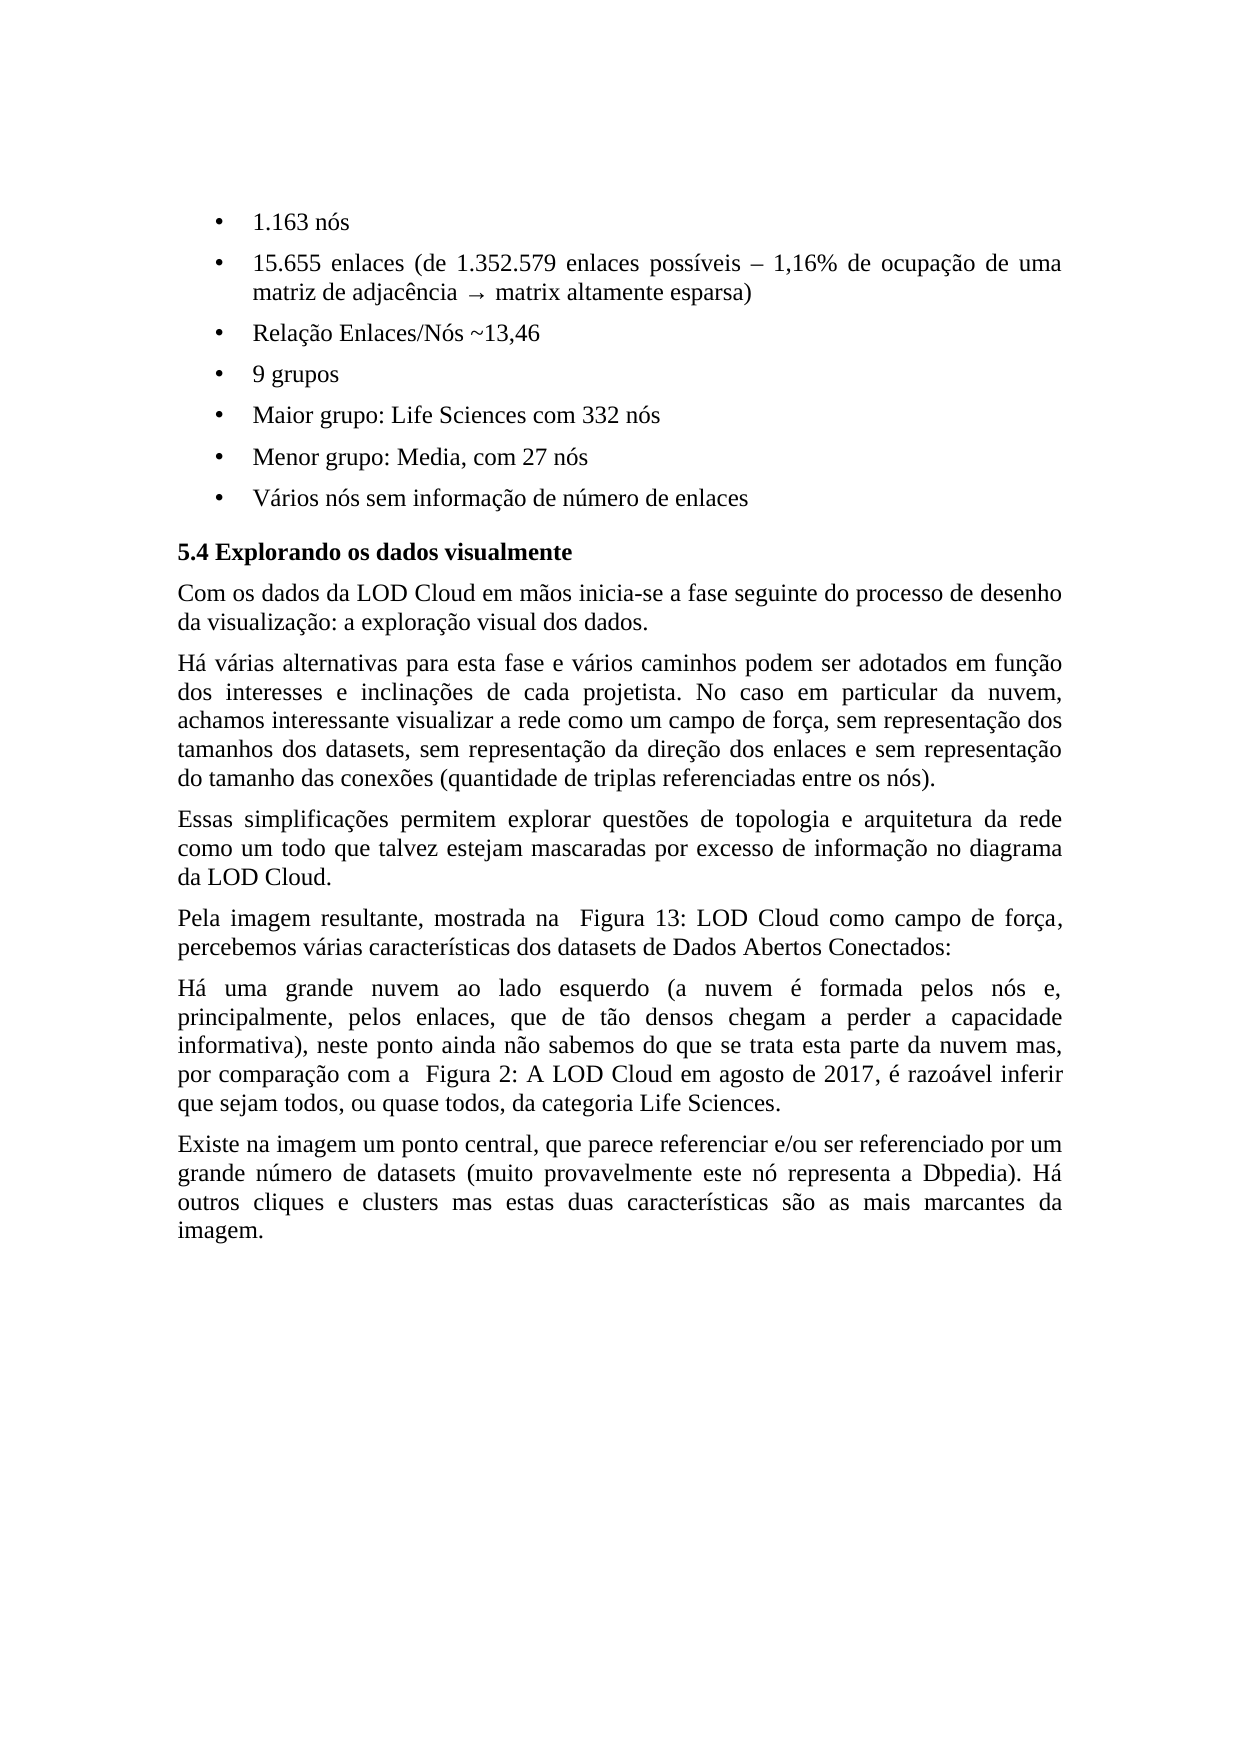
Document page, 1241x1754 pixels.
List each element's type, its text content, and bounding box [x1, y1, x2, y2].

text Existe na imagem um ponto central, que parece referenciar e/ou ser referenciado por um grande número de datasets (muito provavelmente este nó representa a Dbpedia). Há outros cliques e clusters mas estas duas características são as mais marcantes da imagem. [177, 1129, 1063, 1244]
subtitle 5.4 Explorando os dados visualmente [177, 537, 1063, 566]
text Pela imagem resultante, mostrada na Figura 13: LOD Cloud como campo de força, percebemos várias características dos datasets de Dados Abertos Conectados: [177, 903, 1063, 961]
list Vários nós sem informação de número de enlaces [215, 483, 1063, 512]
text Há uma grande nuvem ao lado esquerdo (a nuvem é formada pelos nós e, principalmente, pelos enlaces, que de tão densos chegam a perder a capacidade informativa), neste ponto ainda não sabemos do que se trata esta parte da nuvem mas, por comparação com a Figura 2: A LOD Cloud em agosto de 2017, é razoável inferir que sejam todos, ou quase todos, da categoria Life Sciences. [177, 973, 1063, 1117]
text Há várias alternativas para esta fase e vários caminhos podem ser adotados em função dos interesses e inclinações de cada projetista. No caso em particular da nuvem, achamos interessante visualizar a rede como um campo de força, sem representação dos tamanhos dos datasets, sem representação da direção dos enlaces e sem representação do tamanho das conexões (quantidade de triplas referenciadas entre os nós). [177, 648, 1063, 792]
text Essas simplificações permitem explorar questões de topologia e arquitetura da rede como um todo que talvez estejam mascaradas por excesso de informação no diagrama da LOD Cloud. [177, 804, 1063, 891]
list Menor grupo: Media, com 27 nós [215, 442, 1063, 471]
list Relação Enlaces/Nós ~13,46 [215, 318, 1063, 347]
list Maior grupo: Life Sciences com 332 nós [215, 401, 1063, 429]
list 1.163 nós [215, 207, 1063, 236]
list 15.655 enlaces (de 1.352.579 enlaces possíveis – 1,16% de ocupação de uma matriz de adjacência → matrix altamente esparsa) [215, 248, 1063, 306]
text Com os dados da LOD Cloud em mãos inicia-se a fase seguinte do processo de desenho da visualização: a exploração visual dos dados. [177, 578, 1063, 636]
list 9 grupos [215, 359, 1063, 388]
